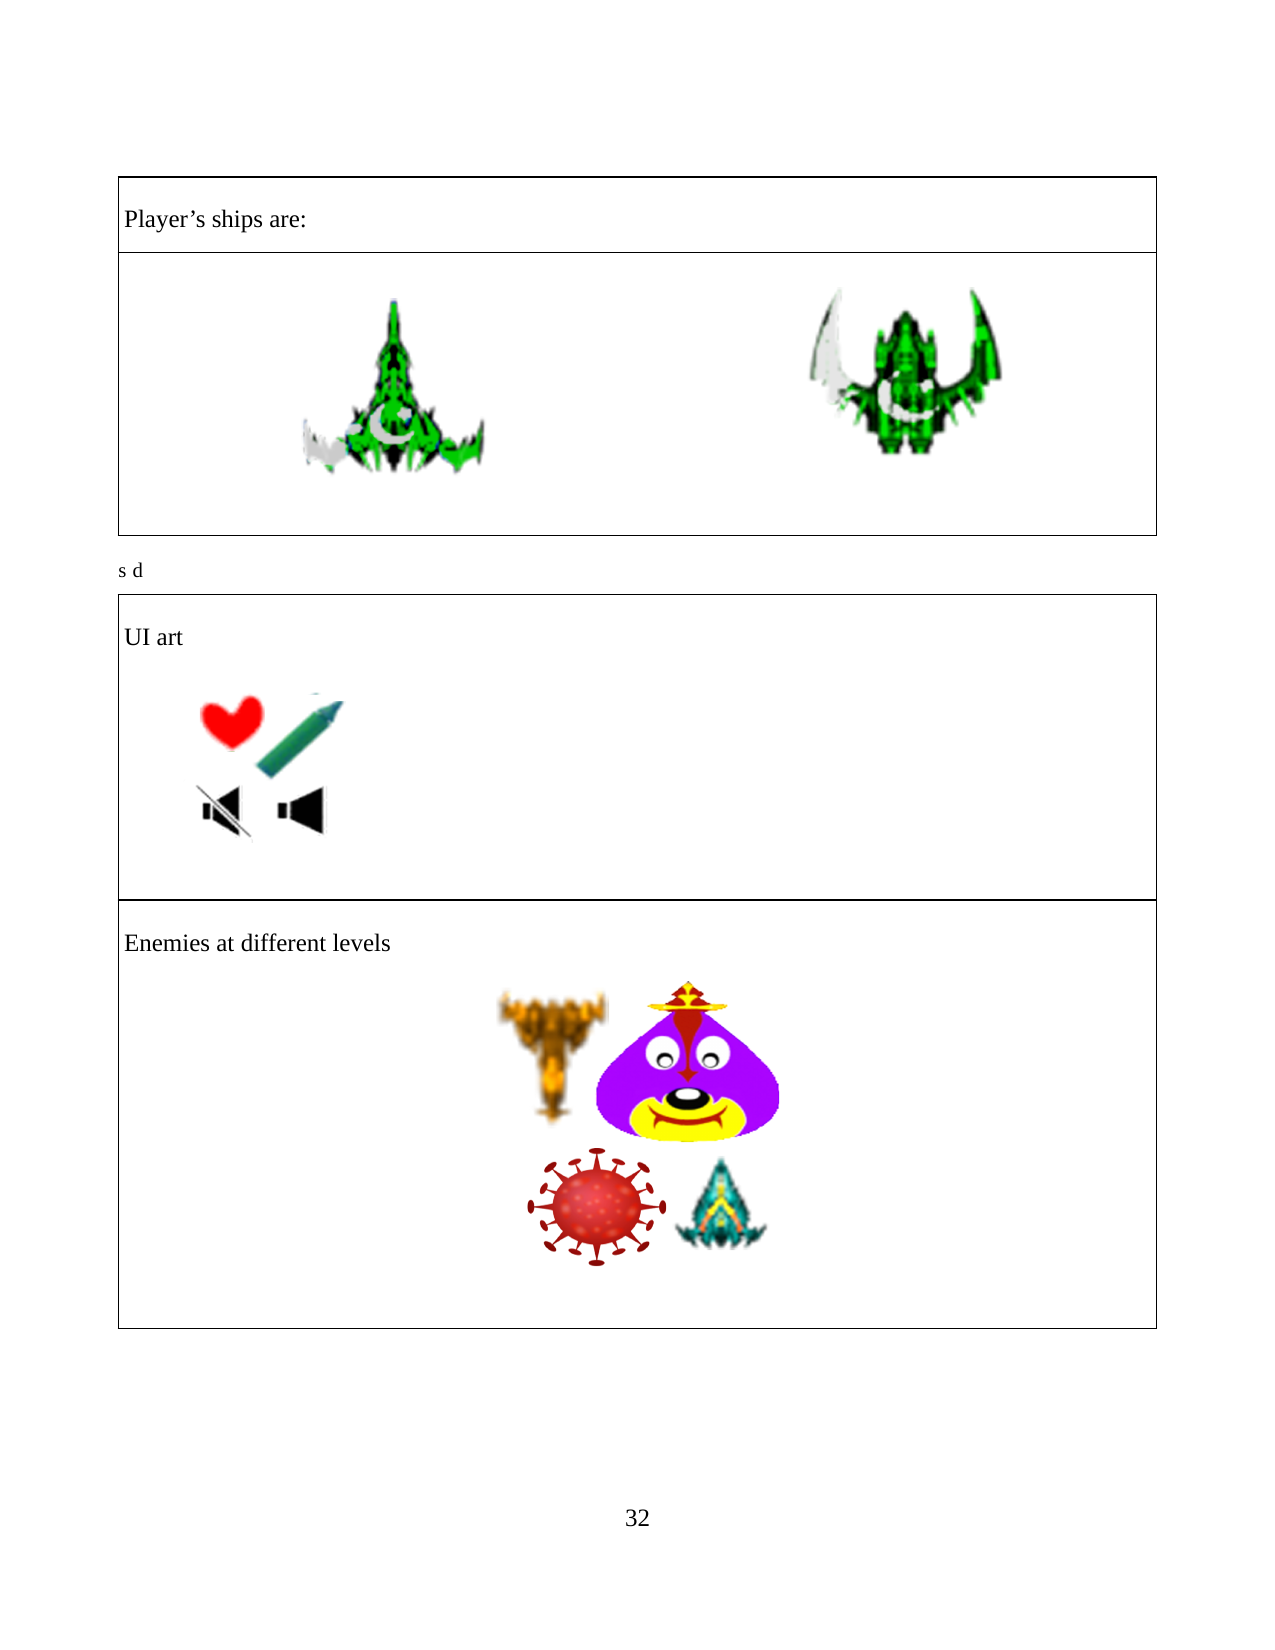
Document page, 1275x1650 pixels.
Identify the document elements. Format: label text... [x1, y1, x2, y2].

picture [183, 681, 351, 847]
table_cell [638, 253, 1156, 535]
text sd [118, 557, 1157, 582]
table_header Player’s ships are: [119, 178, 1156, 252]
table_header UI art [119, 595, 1156, 669]
table_cell [119, 976, 1156, 1328]
picture [495, 981, 780, 1276]
picture [298, 292, 489, 483]
table_cell [119, 253, 637, 535]
picture [807, 287, 1003, 484]
table_cell [119, 670, 1156, 899]
table_header Enemies at different levels [119, 901, 1156, 976]
